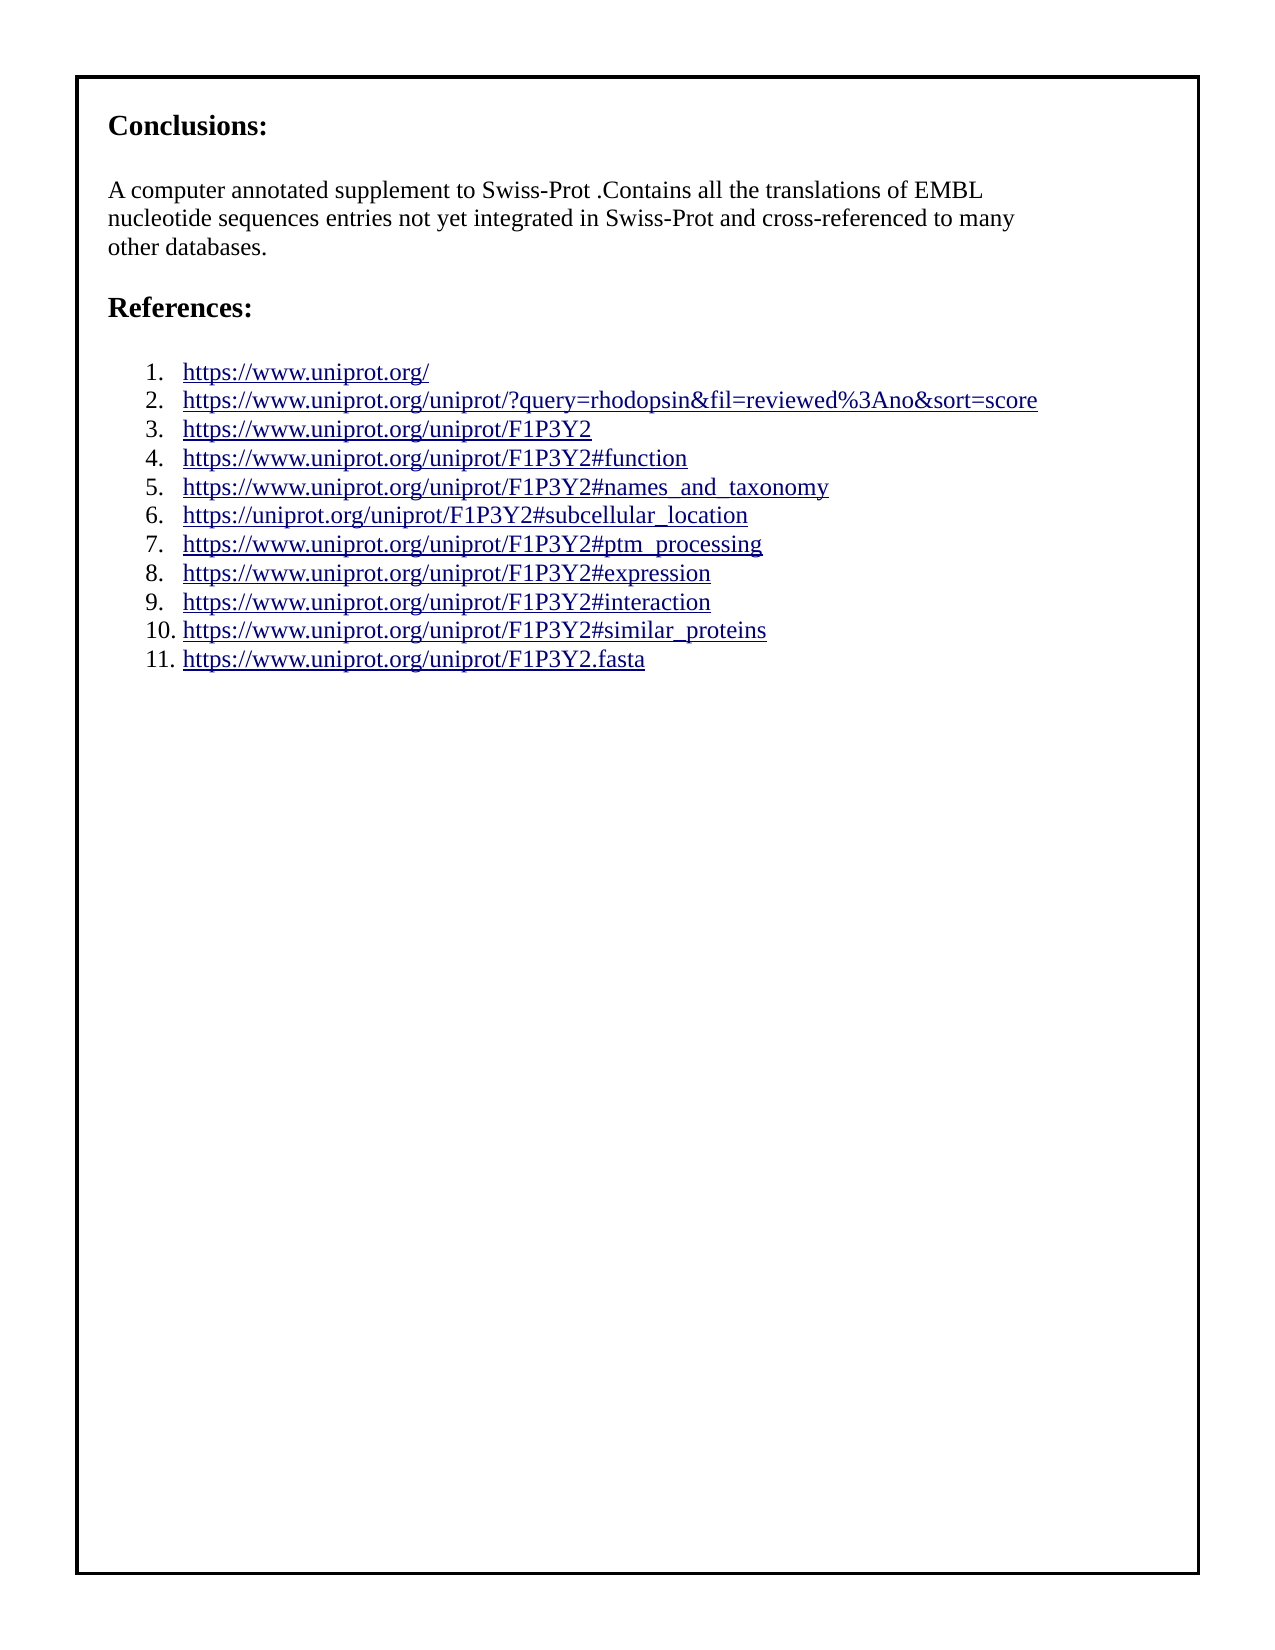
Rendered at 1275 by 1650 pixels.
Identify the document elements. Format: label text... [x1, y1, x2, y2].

list https://www.uniprot.org/uniprot/F1P3Y2#interaction [145, 587, 1167, 616]
list https://www.uniprot.org/uniprot/F1P3Y2#ptm_processing [145, 529, 1167, 558]
list https://www.uniprot.org/uniprot/F1P3Y2 [145, 414, 1167, 443]
list https://www.uniprot.org/uniprot/F1P3Y2#names_and_taxonomy [145, 472, 1167, 501]
list https://www.uniprot.org/ [145, 357, 1167, 386]
list https://www.uniprot.org/uniprot/F1P3Y2#similar_proteins [145, 616, 1167, 644]
text A computer annotated supplement to Swiss-Prot .Contains all the translations of EMBL [108, 175, 1167, 203]
text nucleotide sequences entries not yet integrated in Swiss-Prot and cross-referenced to many [108, 203, 1167, 232]
list https://www.uniprot.org/uniprot/?query=rhodopsin&fil=reviewed%3Ano&sort=score [145, 386, 1167, 414]
text Conclusions: [108, 108, 1167, 141]
list https://uniprot.org/uniprot/F1P3Y2#subcellular_location [145, 501, 1167, 529]
text References: [108, 290, 1167, 323]
list https://www.uniprot.org/uniprot/F1P3Y2.fasta [145, 644, 1167, 673]
list https://www.uniprot.org/uniprot/F1P3Y2#expression [145, 558, 1167, 587]
text other databases. [108, 232, 1167, 261]
list https://www.uniprot.org/uniprot/F1P3Y2#function [145, 443, 1167, 472]
